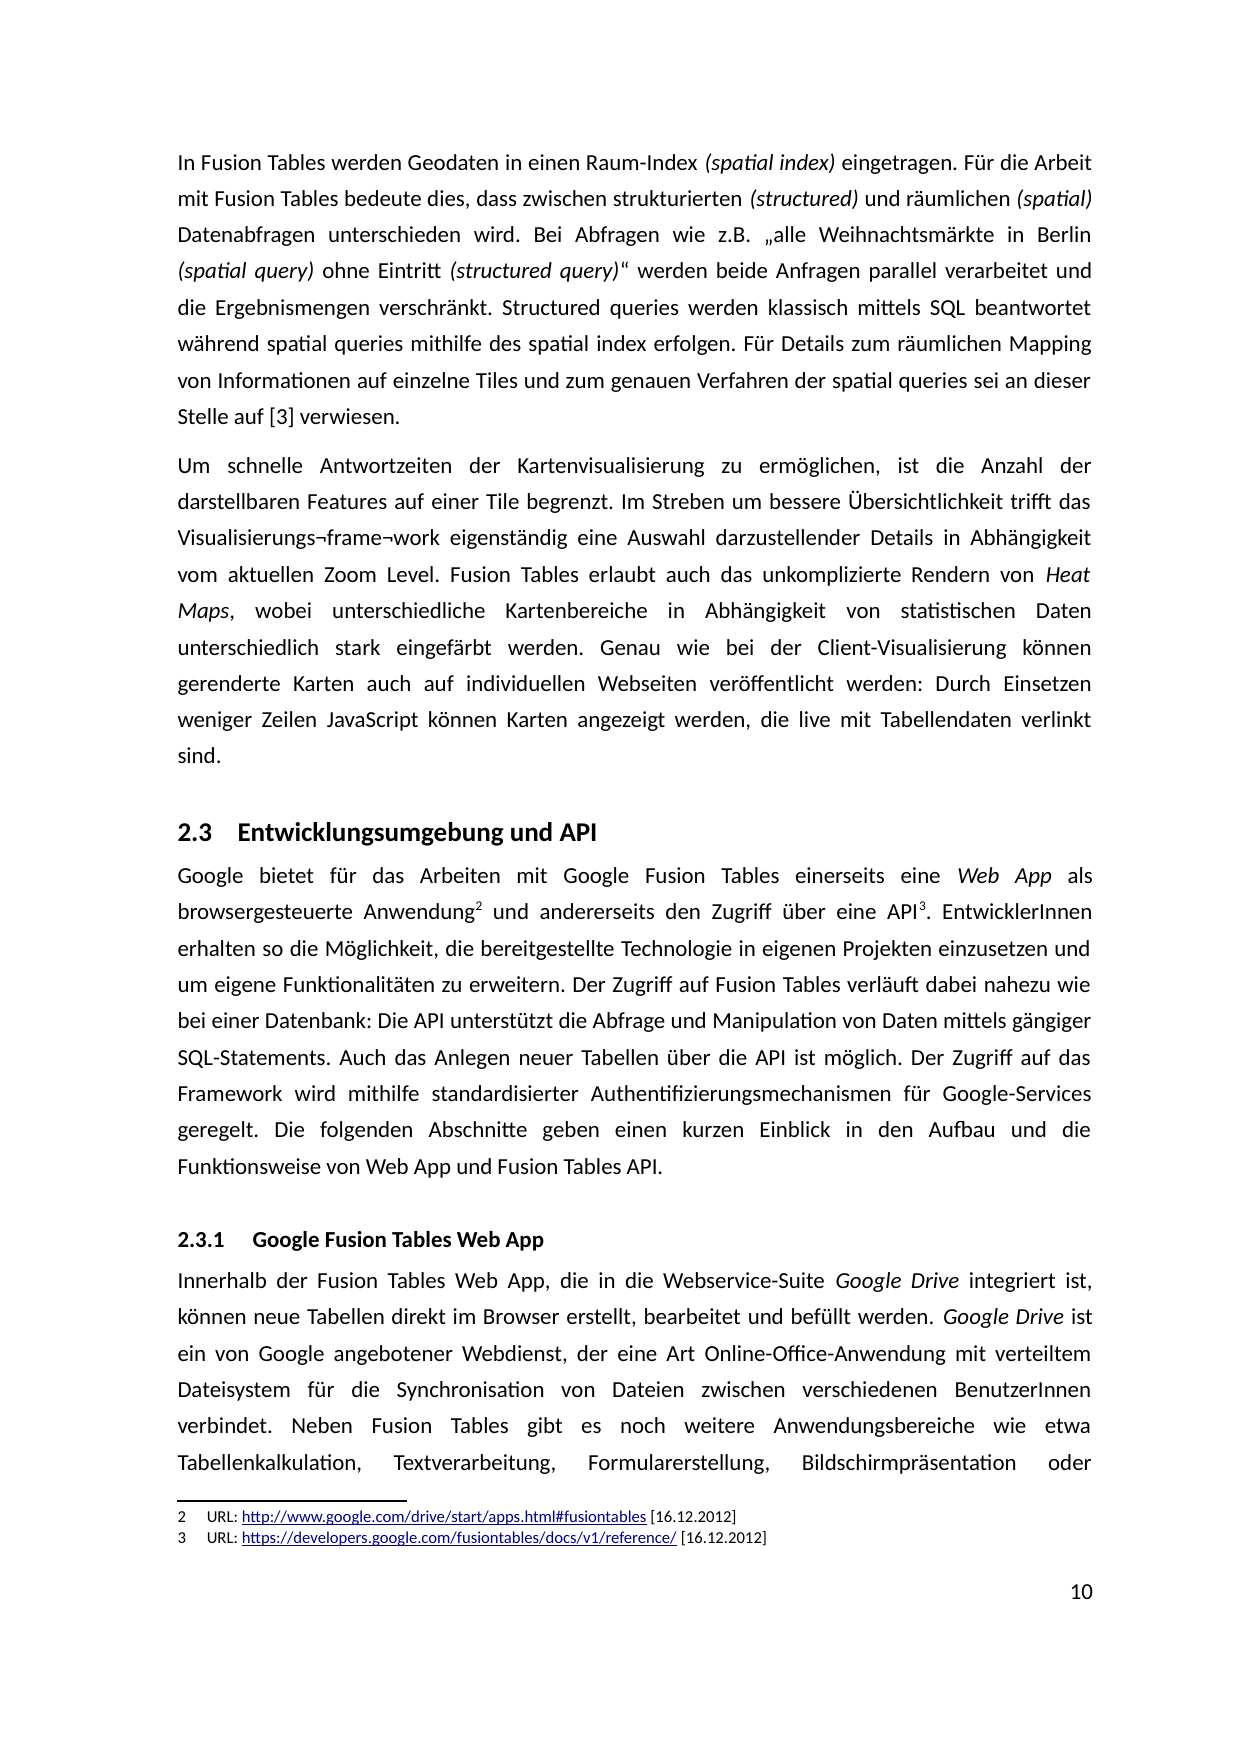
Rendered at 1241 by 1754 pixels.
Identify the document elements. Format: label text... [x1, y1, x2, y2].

text URL: https://developers.google.com/fusiontables/docs/v1/reference/ [16.12.2012] [177, 1527, 1093, 1547]
text Um schnelle Antwortzeiten der Kartenvisualisierung zu ermöglichen, ist die Anzahl der darstellbaren Features auf einer Tile begrenzt. Im Streben um bessere Übersichtlichkeit trifft das Visualisierungs¬frame¬work eigenständig eine Auswahl darzustellender Details in Abhängigkeit vom aktuellen Zoom Level. Fusion Tables erlaubt auch das unkomplizierte Rendern von Heat Maps, wobei unterschiedliche Kartenbereiche in Abhängigkeit von statistischen Daten unterschiedlich stark eingefärbt werden. Genau wie bei der Client-Visualisierung können gerenderte Karten auch auf individuellen Webseiten veröffentlicht werden: Durch Einsetzen weniger Zeilen JavaScript können Karten angezeigt werden, die live mit Tabellendaten verlinkt sind. [177, 451, 1093, 770]
text Innerhalb der Fusion Tables Web App, die in die Webservice-Suite Google Drive integriert ist, können neue Tabellen direkt im Browser erstellt, bearbeitet und befüllt werden. Google Drive ist ein von Google angebotener Webdienst, der eine Art Online-Office-Anwendung mit verteiltem Dateisystem für die Synchronisation von Dateien zwischen verschiedenen BenutzerInnen verbindet. Neben Fusion Tables gibt es noch weitere Anwendungsbereiche wie etwa Tabellenkalkulation, Textverarbeitung, Formularerstellung, Bildschirmpräsentation oder [177, 1266, 1093, 1476]
subtitle Entwicklungsumgebung und API [177, 815, 1093, 848]
text In Fusion Tables werden Geodaten in einen Raum-Index (spatial index) eingetragen. Für die Arbeit mit Fusion Tables bedeute dies, dass zwischen strukturierten (structured) und räumlichen (spatial) Datenabfragen unterschieden wird. Bei Abfragen wie z.B. „alle Weihnachtsmärkte in Berlin (spatial query) ohne Eintritt (structured query)“ werden beide Anfragen parallel verarbeitet und die Ergebnismengen verschränkt. Structured queries werden klassisch mittels SQL beantwortet während spatial queries mithilfe des spatial index erfolgen. Für Details zum räumlichen Mapping von Informationen auf einzelne Tiles und zum genauen Verfahren der spatial queries sei an dieser Stelle auf [3] verwiesen. [177, 148, 1093, 430]
text Google bietet für das Arbeiten mit Google Fusion Tables einerseits eine Web App als browsergesteuerte Anwendung und andererseits den Zugriff über eine API. EntwicklerInnen erhalten so die Möglichkeit, die bereitgestellte Technologie in eigenen Projekten einzusetzen und um eigene Funktionalitäten zu erweitern. Der Zugriff auf Fusion Tables verläuft dabei nahezu wie bei einer Datenbank: Die API unterstützt die Abfrage und Manipulation von Daten mittels gängiger SQL-Statements. Auch das Anlegen neuer Tabellen über die API ist möglich. Der Zugriff auf das Framework wird mithilfe standardisierter Authentifizierungsmechanismen für Google-Services geregelt. Die folgenden Abschnitte geben einen kurzen Einblick in den Aufbau und die Funktionsweise von Web App und Fusion Tables API. [177, 861, 1093, 1180]
text URL: http://www.google.com/drive/start/apps.html#fusiontables [16.12.2012] [177, 1507, 1093, 1527]
subtitle Google Fusion Tables Web App [177, 1226, 1093, 1253]
